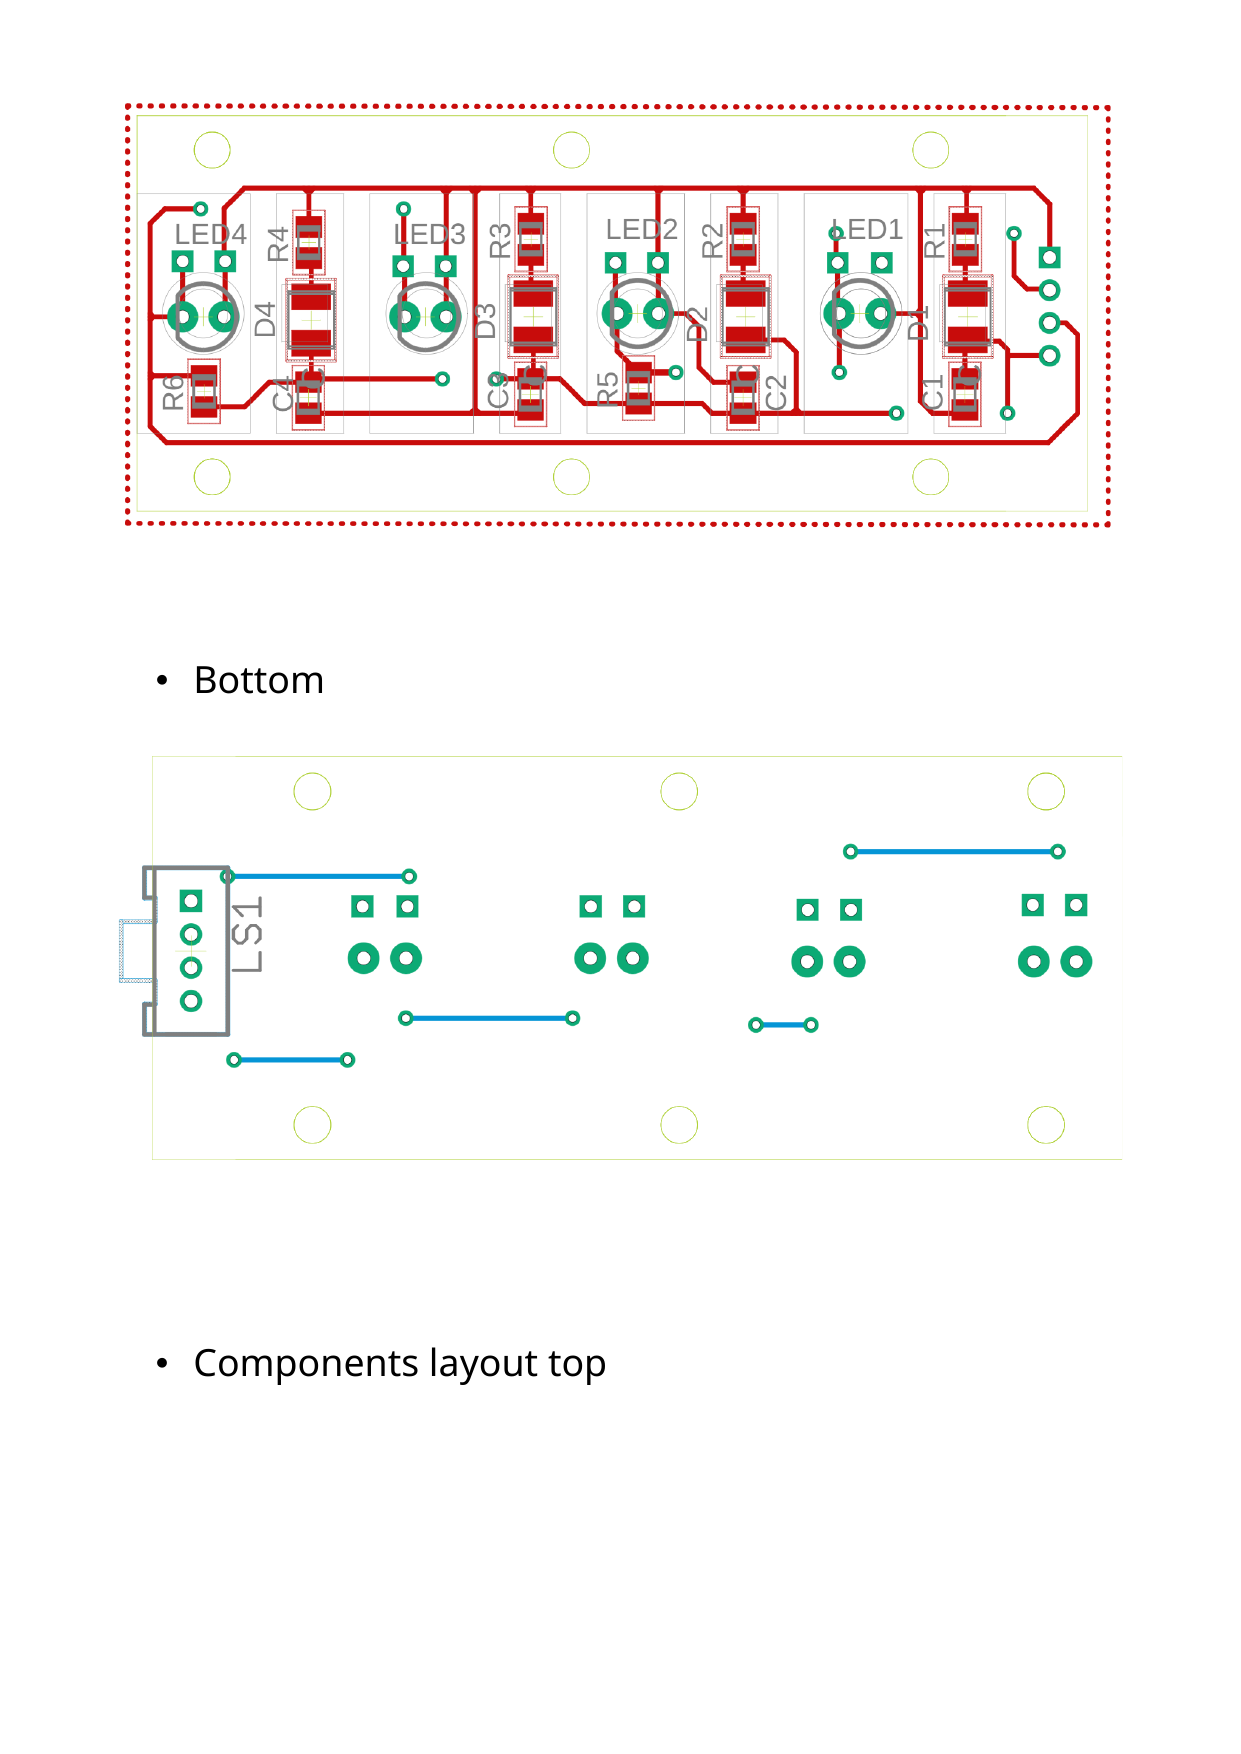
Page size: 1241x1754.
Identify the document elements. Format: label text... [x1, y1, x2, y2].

list Components layout top [156, 1336, 1122, 1387]
picture [118, 755, 1123, 1160]
list Bottom [156, 653, 1122, 704]
picture [118, 90, 1123, 529]
